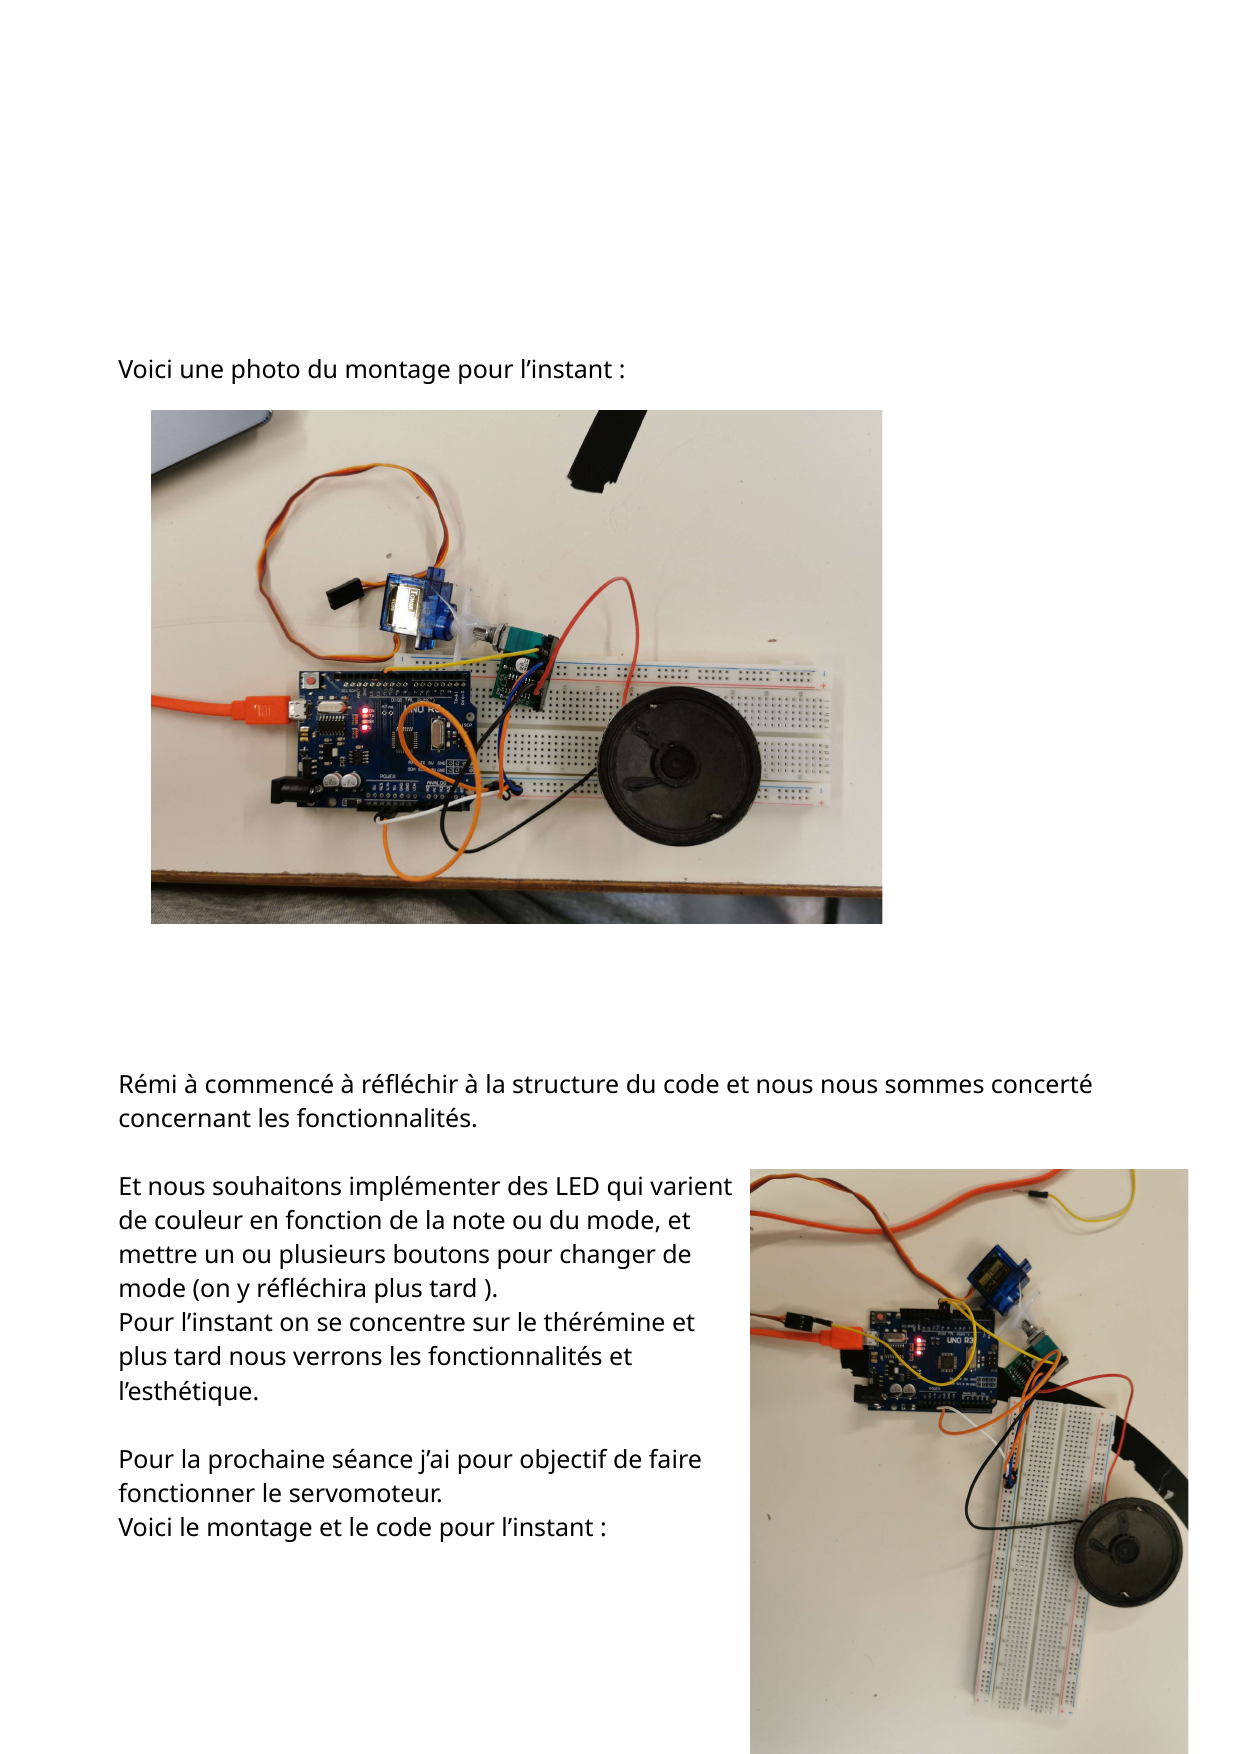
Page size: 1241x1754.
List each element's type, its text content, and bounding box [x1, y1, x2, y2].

text Pour l’instant on se concentre sur le thérémine et plus tard nous verrons les fonctionnalités et l’esthétique. [118, 1305, 750, 1407]
text Et nous souhaitons implémenter des LED qui varient de couleur en fonction de la note ou du mode, et mettre un ou plusieurs boutons pour changer de mode (on y réfléchira plus tard ). [118, 1169, 750, 1305]
text Rémi à commencé à réfléchir à la structure du code et nous nous sommes concerté concernant les fonctionnalités. [118, 1067, 1122, 1135]
picture [151, 410, 883, 924]
picture [750, 1169, 1189, 1754]
text Pour la prochaine séance j’ai pour objectif de faire fonctionner le servomoteur. [118, 1441, 750, 1509]
text Voici une photo du montage pour l’instant : [118, 351, 1122, 385]
text Voici le montage et le code pour l’instant : [118, 1509, 750, 1543]
